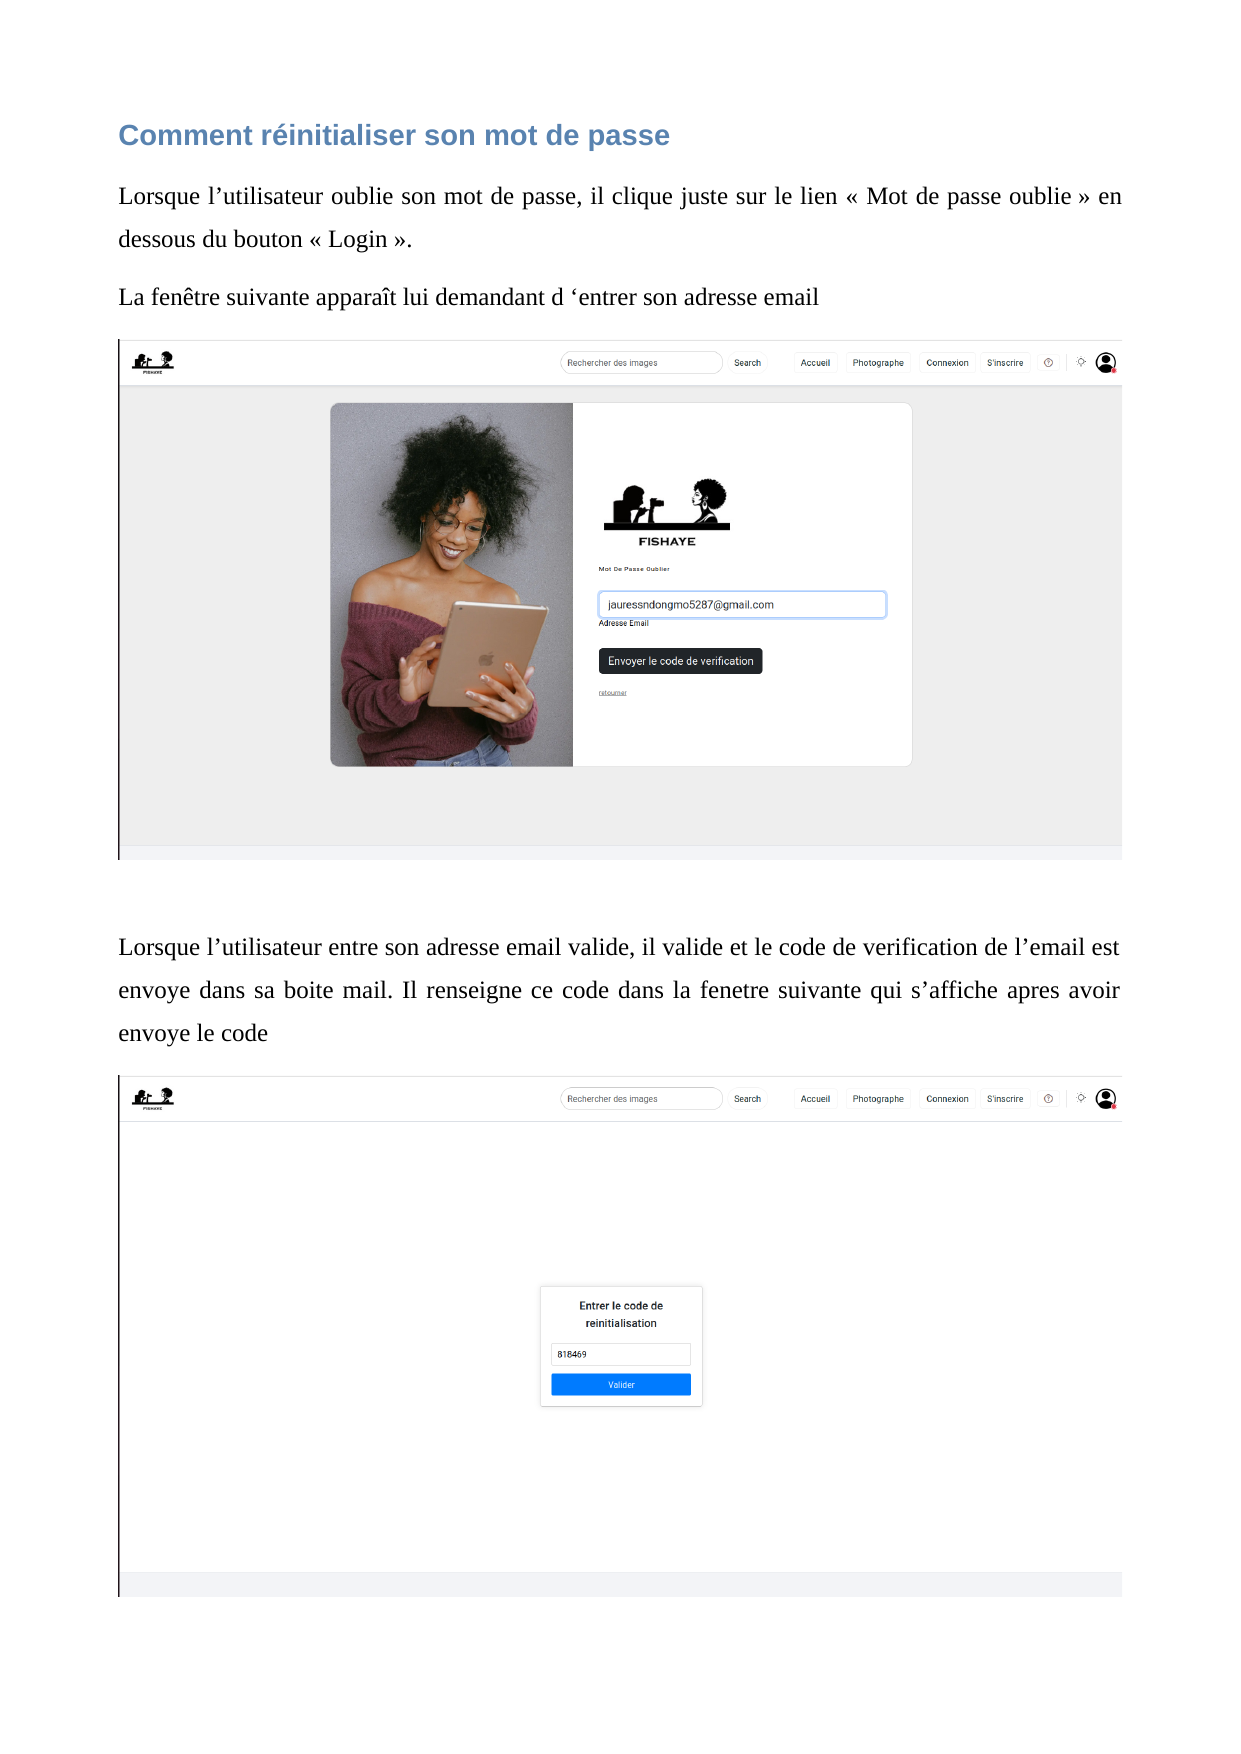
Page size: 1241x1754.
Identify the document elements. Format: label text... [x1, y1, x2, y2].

text Lorsque l’utilisateur entre son adresse email valide, il valide et le code de verification de l’email est envoye dans sa boite mail. Il renseigne ce code dans la fenetre suivante qui s’affiche apres avoir envoye le code [118, 932, 1122, 1047]
picture [118, 339, 1123, 860]
picture [118, 1075, 1123, 1597]
text La fenêtre suivante apparaît lui demandant d ‘entrer son adresse email [118, 282, 1122, 311]
text Lorsque l’utilisateur oublie son mot de passe, il clique juste sur le lien « Mot de passe oublie » en dessous du bouton « Login ». [118, 181, 1122, 253]
subtitle Comment réinitialiser son mot de passe [118, 118, 1122, 152]
